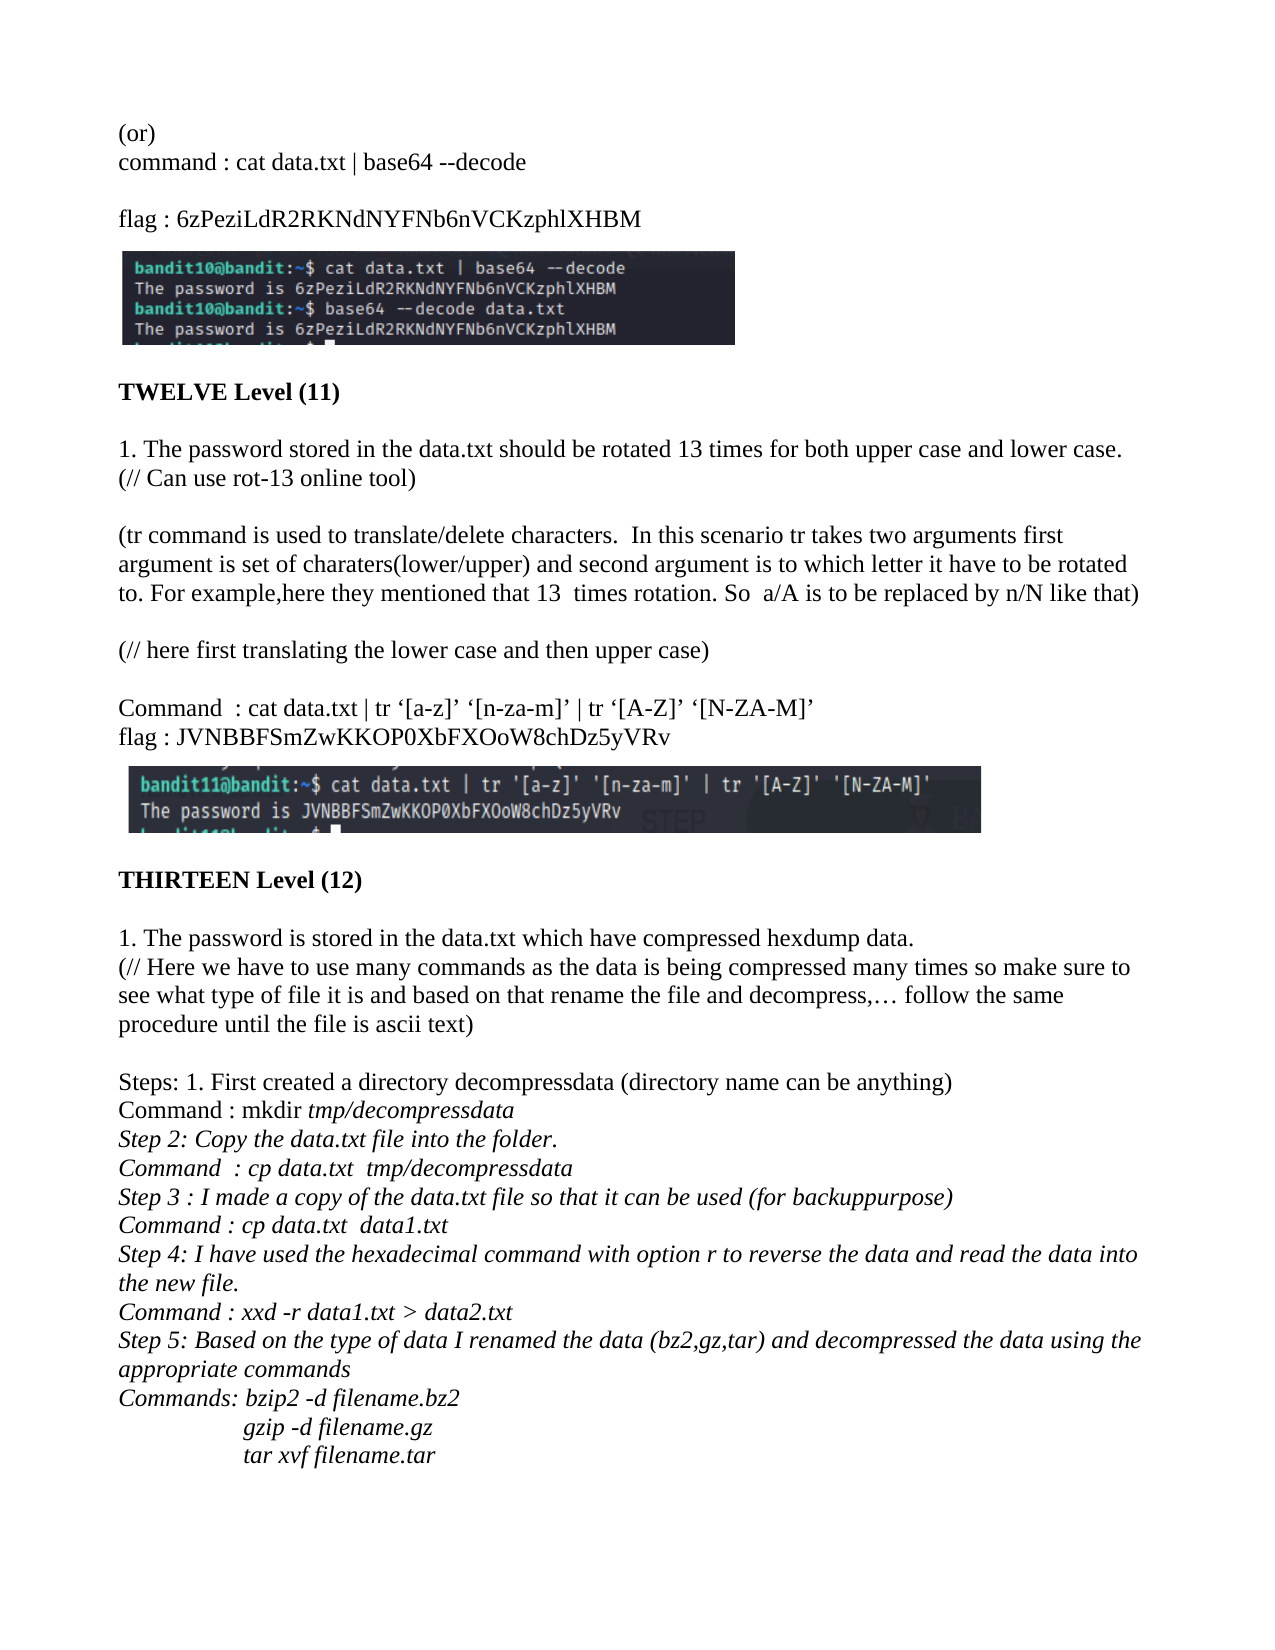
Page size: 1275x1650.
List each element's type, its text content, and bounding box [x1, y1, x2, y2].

text (tr command is used to translate/delete characters. In this scenario tr takes two arguments first argument is set of charaters(lower/upper) and second argument is to which letter it have to be rotated to. For example,here they mentioned that 13 times rotation. So a/A is to be replaced by n/N like that) [118, 521, 1157, 607]
text Commands: bzip2 -d filename.bz2 [118, 1383, 1157, 1412]
text Steps: 1. First created a directory decompressdata (directory name can be anything) [118, 1067, 1157, 1096]
text gzip -d filename.gz [118, 1412, 1157, 1441]
text Step 5: Based on the type of data I renamed the data (bz2,gz,tar) and decompressed the data using the appropriate commands [118, 1326, 1157, 1383]
text flag : JVNBBFSmZwKKOP0XbFXOoW8chDz5yVRv [118, 722, 1157, 751]
text command : cat data.txt | base64 --decode [118, 147, 1157, 176]
picture [122, 251, 735, 345]
text Command : xxd -r data1.txt > data2.txt [118, 1297, 1157, 1326]
text (// here first translating the lower case and then upper case) [118, 636, 1157, 664]
text (// Here we have to use many commands as the data is being compressed many times so make sure to see what type of file it is and based on that rename the file and decompress,… follow the same procedure until the file is ascii text) [118, 952, 1157, 1038]
picture [128, 766, 982, 833]
text Command : cp data.txt tmp/decompressdata [118, 1153, 1157, 1182]
text Command : cp data.txt data1.txt [118, 1211, 1157, 1239]
text Command : cat data.txt | tr ‘[a-z]’ ‘[n-za-m]’ | tr ‘[A-Z]’ ‘[N-ZA-M]’ [118, 693, 1157, 722]
text 1. The password stored in the data.txt should be rotated 13 times for both upper case and lower case. [118, 434, 1157, 463]
text (// Can use rot-13 online tool) [118, 463, 1157, 492]
text Command : mkdir tmp/decompressdata [118, 1096, 1157, 1124]
text TWELVE Level (11) [118, 377, 1157, 406]
text flag : 6zPeziLdR2RKNdNYFNb6nVCKzphlXHBM [118, 204, 1157, 233]
text THIRTEEN Level (12) [118, 866, 1157, 894]
text Step 2: Copy the data.txt file into the folder. [118, 1124, 1157, 1153]
text tar xvf filename.tar [118, 1441, 1157, 1469]
text 1. The password is stored in the data.txt which have compressed hexdump data. [118, 923, 1157, 952]
text Step 3 : I made a copy of the data.txt file so that it can be used (for backuppurpose) [118, 1182, 1157, 1211]
text (or) [118, 118, 1157, 147]
text Step 4: I have used the hexadecimal command with option r to reverse the data and read the data into the new file. [118, 1239, 1157, 1297]
